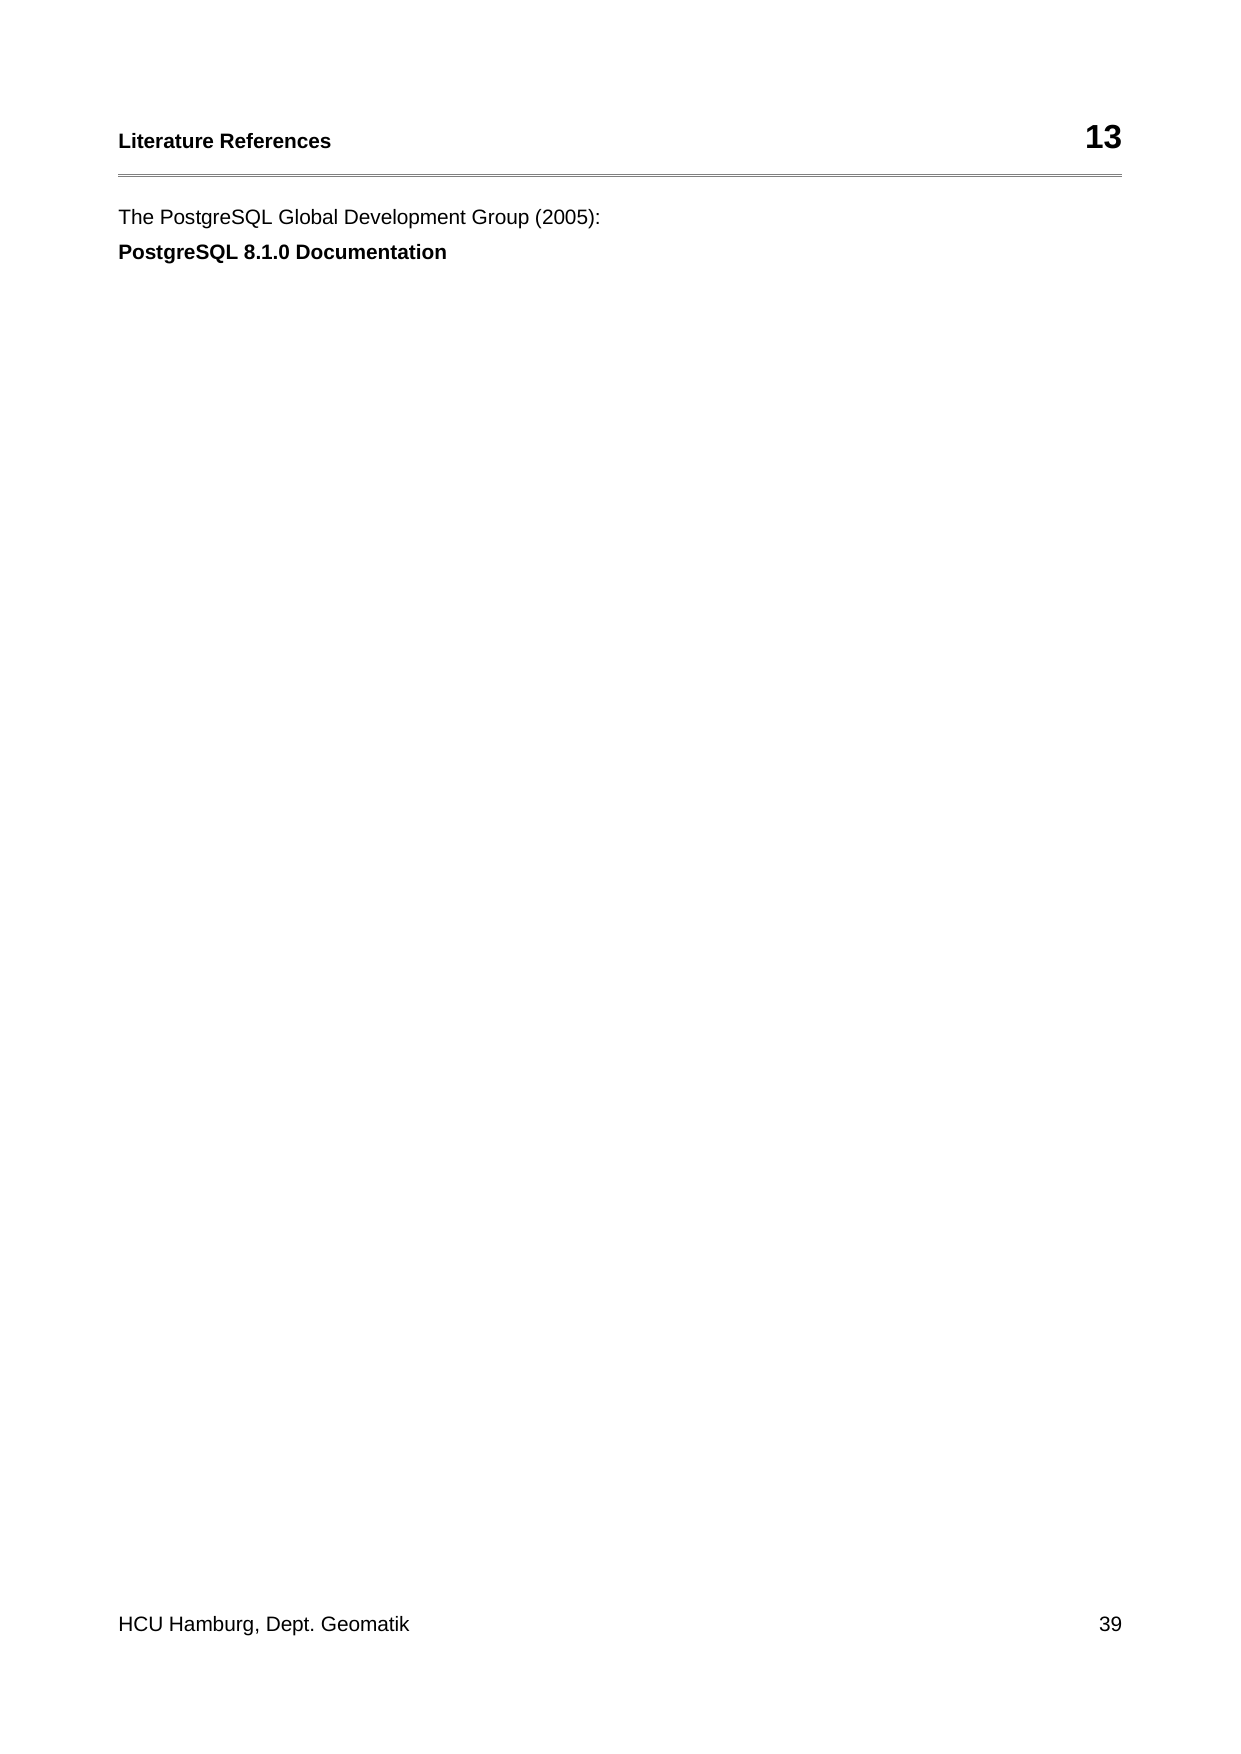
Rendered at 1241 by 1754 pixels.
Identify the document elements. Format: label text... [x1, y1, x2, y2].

text PostgreSQL 8.1.0 Documentation [118, 240, 1122, 264]
text The PostgreSQL Global Development Group (2005): [118, 206, 1122, 229]
